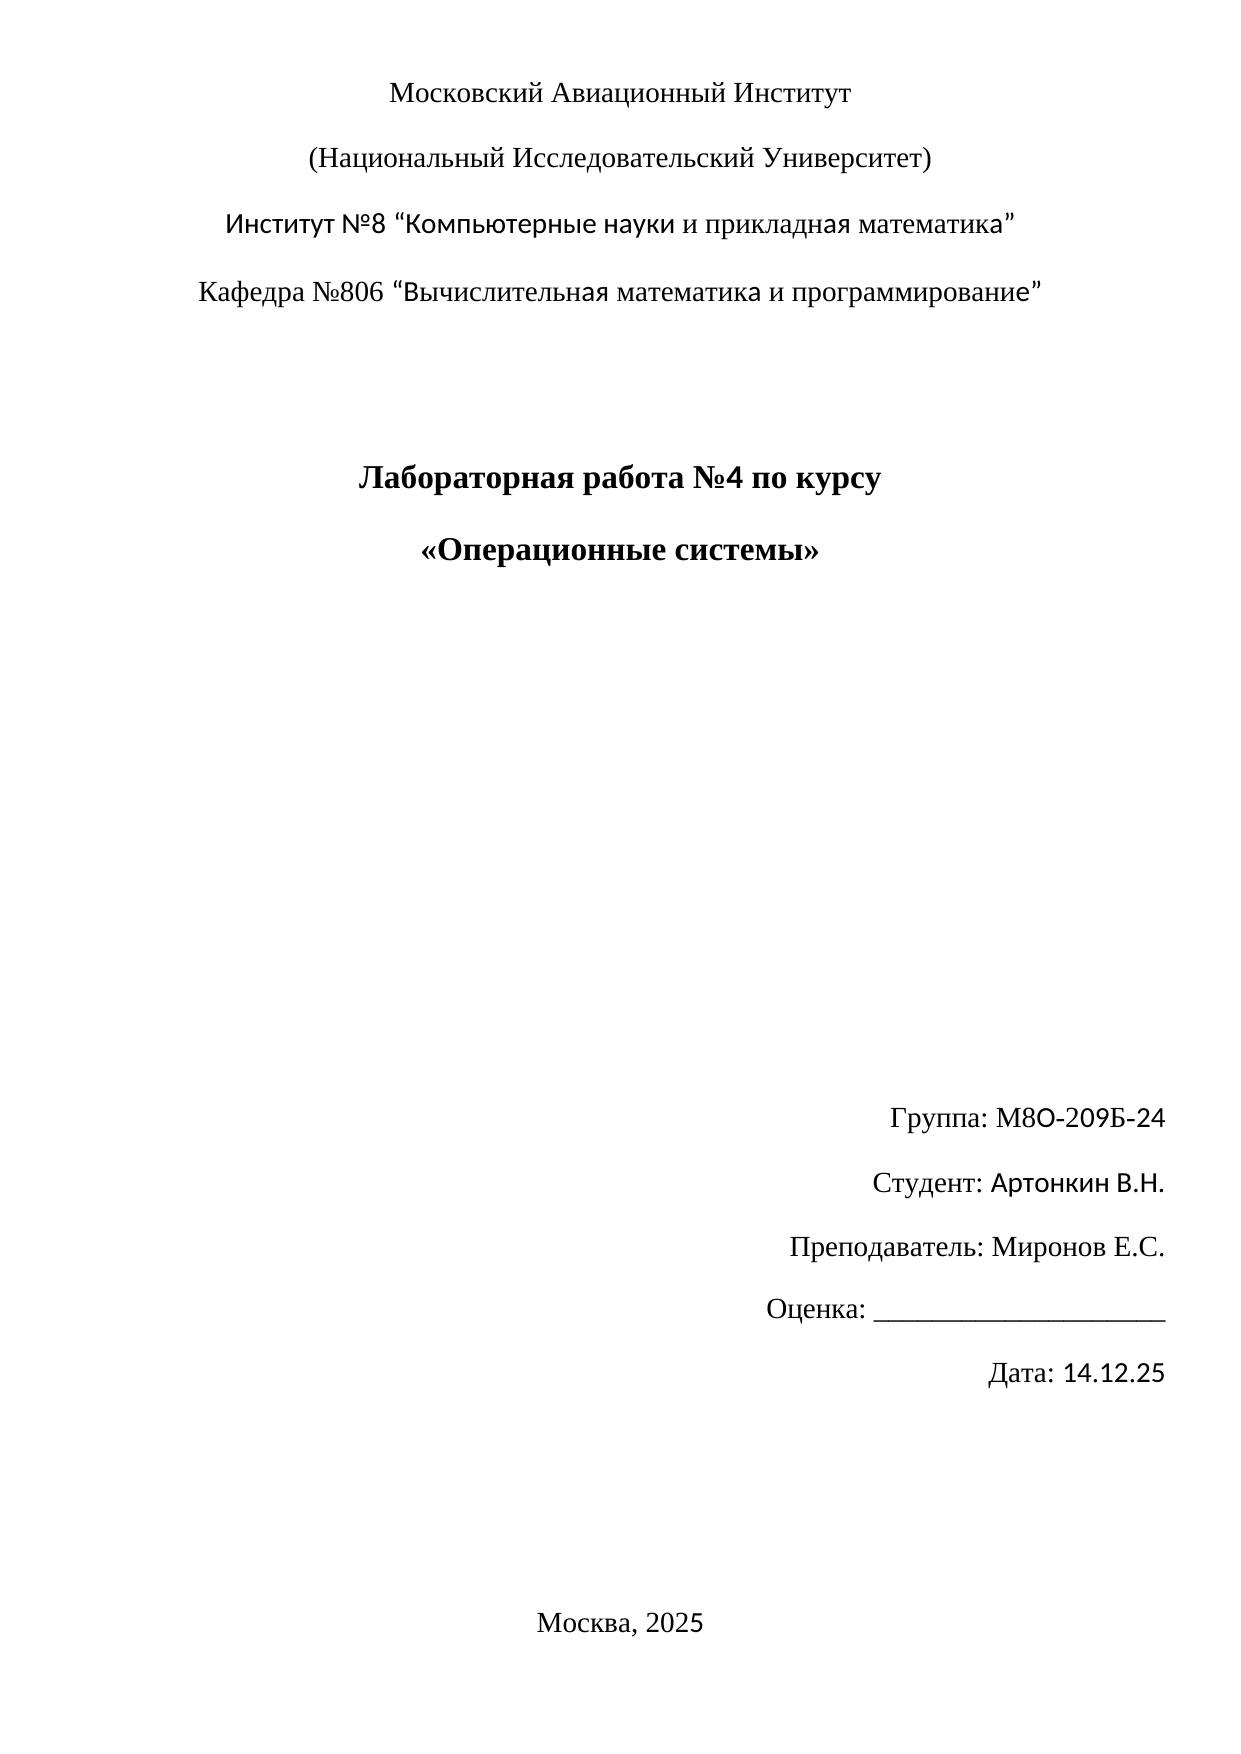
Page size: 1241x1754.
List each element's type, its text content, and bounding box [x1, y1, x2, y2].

text «Операционные системы» [75, 529, 1165, 567]
text Институт №8 “Компьютерные науки и прикладная математика” [75, 206, 1165, 241]
text Студент: Артонкин В.Н. [75, 1164, 1165, 1200]
text Кафедра №806 “Вычислительная математика и программирование” [75, 273, 1165, 309]
text Дата: 14.12.25 [75, 1354, 1165, 1390]
text Оценка: ____________________ [75, 1292, 1165, 1325]
text Москва, 2025 [75, 1604, 1165, 1640]
text (Национальный Исследовательский Университет) [75, 140, 1165, 174]
text Преподаватель: Миронов Е.С. [75, 1229, 1165, 1262]
text Группа: М8О-209Б-24 [75, 1099, 1165, 1135]
text Московский Авиационный Институт [75, 75, 1165, 108]
text Лабораторная работа №4 по курсу [75, 456, 1165, 497]
